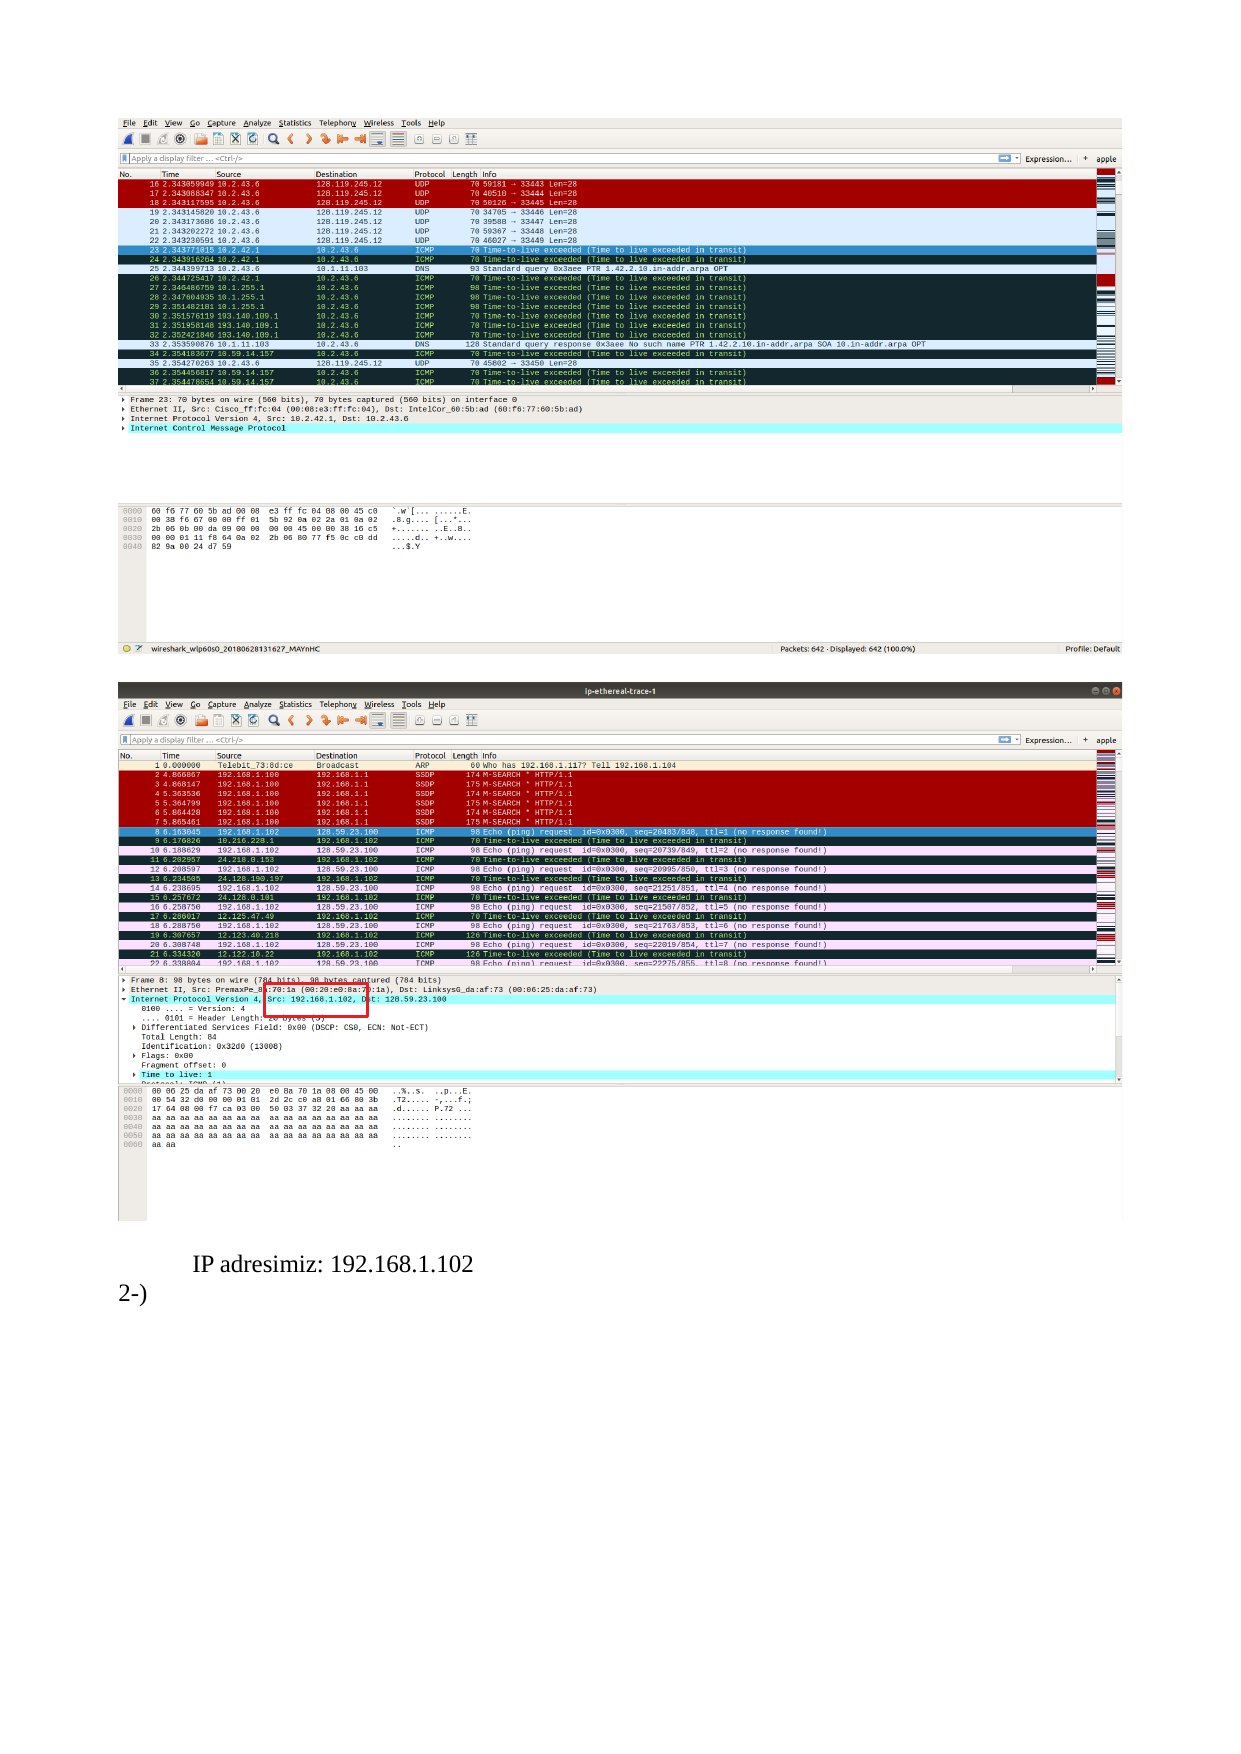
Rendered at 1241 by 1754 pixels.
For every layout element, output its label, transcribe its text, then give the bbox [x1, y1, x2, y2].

text 2-) [118, 1278, 1122, 1307]
picture [118, 118, 1123, 654]
picture [118, 682, 1123, 1221]
text IP adresimiz: 192.168.1.102 [118, 1249, 1122, 1278]
